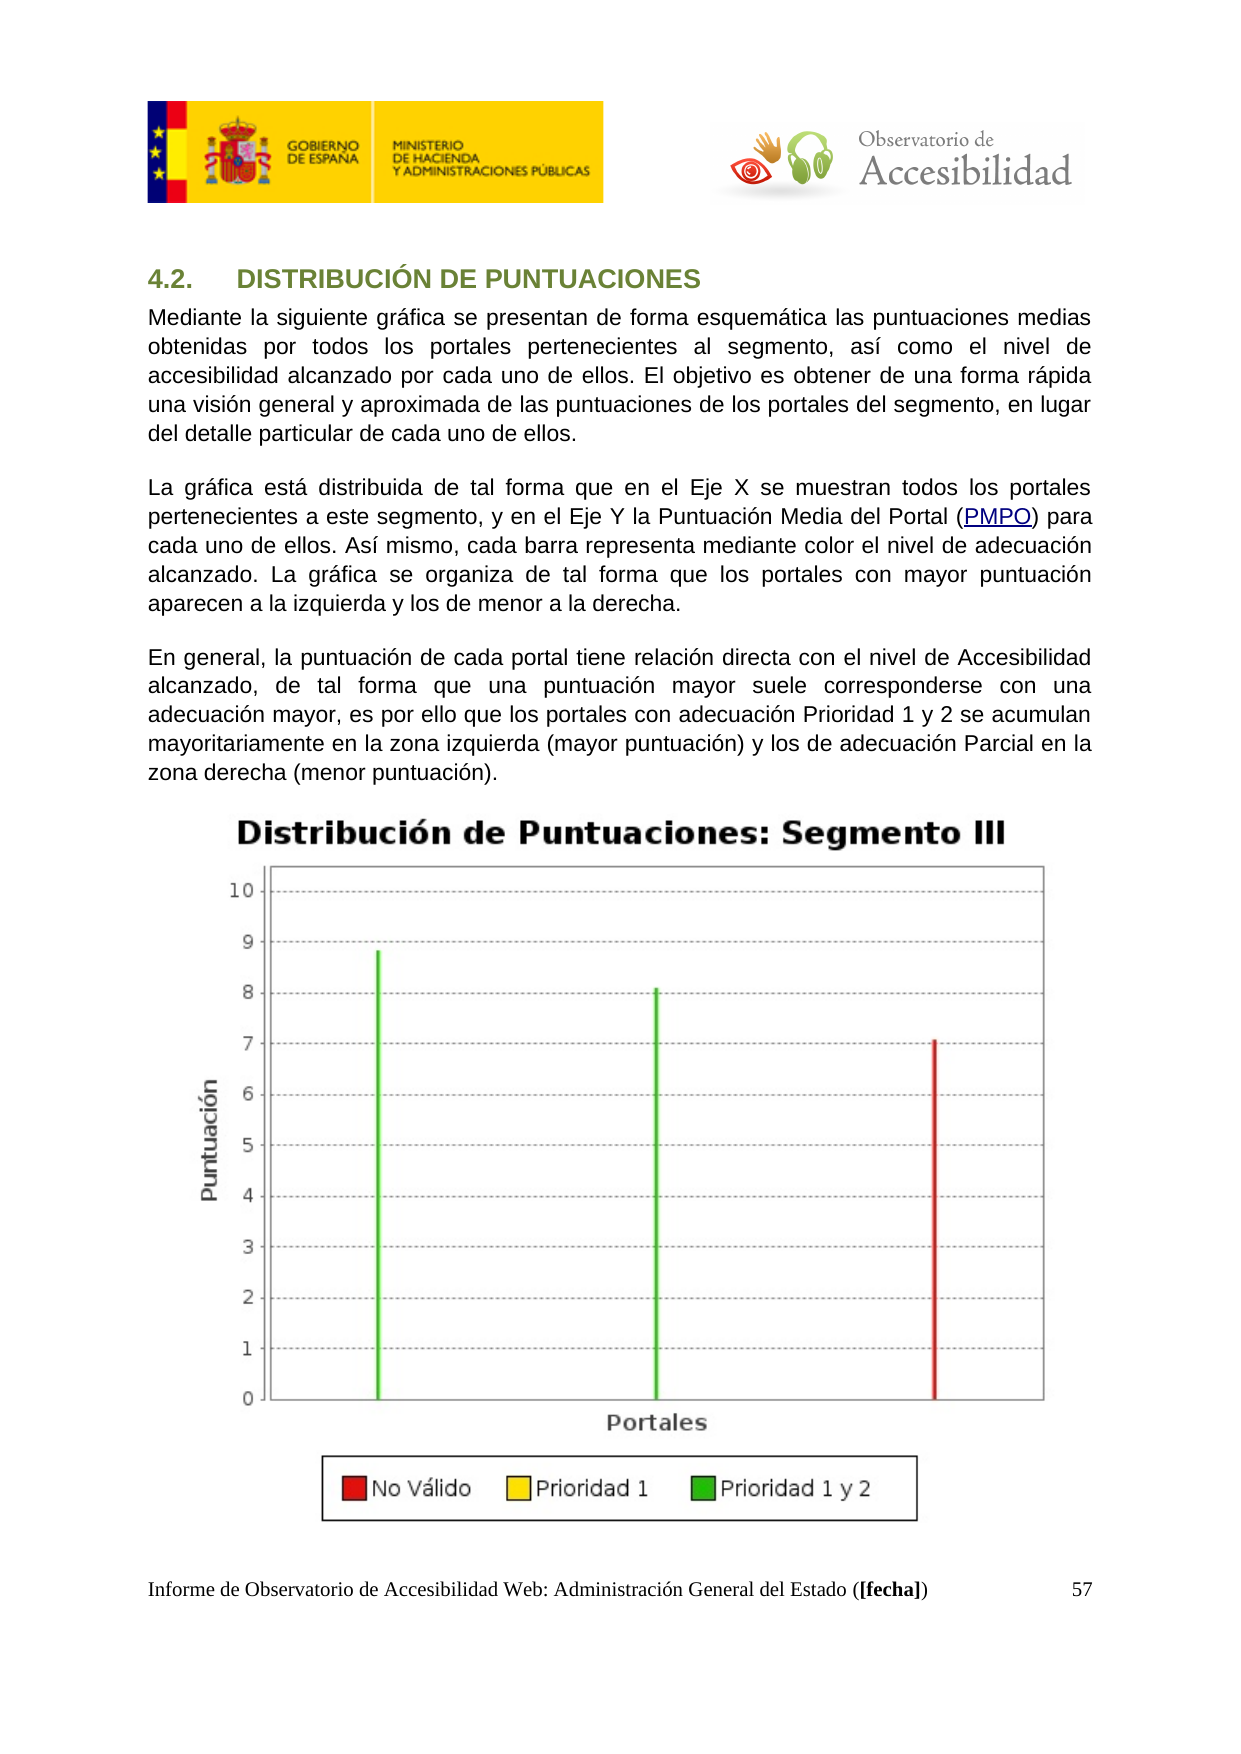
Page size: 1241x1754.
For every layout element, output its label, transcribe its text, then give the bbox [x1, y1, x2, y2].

text Mediante la siguiente gráfica se presentan de forma esquemática las puntuaciones medias obtenidas por todos los portales pertenecientes al segmento, así como el nivel de accesibilidad alcanzado por cada uno de ellos. El objetivo es obtener de una forma rápida una visión general y aproximada de las puntuaciones de los portales del segmento, en lugar del detalle particular de cada uno de ellos. [148, 304, 1092, 446]
text En general, la puntuación de cada portal tiene relación directa con el nivel de Accesibilidad alcanzado, de tal forma que una puntuación mayor suele corresponderse con una adecuación mayor, es por ello que los portales con adecuación Prioridad 1 y 2 se acumulan mayoritariamente en la zona izquierda (mayor puntuación) y los de adecuación Parcial en la zona derecha (menor puntuación). [148, 643, 1092, 786]
text La gráfica está distribuida de tal forma que en el Eje X se muestran todos los portales pertenecientes a este segmento, y en el Eje Y la Puntuación Media del Portal (PMPO) para cada uno de ellos. Así mismo, cada barra representa mediante color el nivel de adecuación alcanzado. La gráfica se organiza de tal forma que los portales con mayor puntuación aparecen a la izquierda y los de menor a la derecha. [148, 474, 1092, 616]
picture [710, 122, 1086, 205]
list Distribución de puntuaciones [148, 263, 1092, 294]
picture [147, 101, 604, 203]
picture [178, 813, 1062, 1523]
